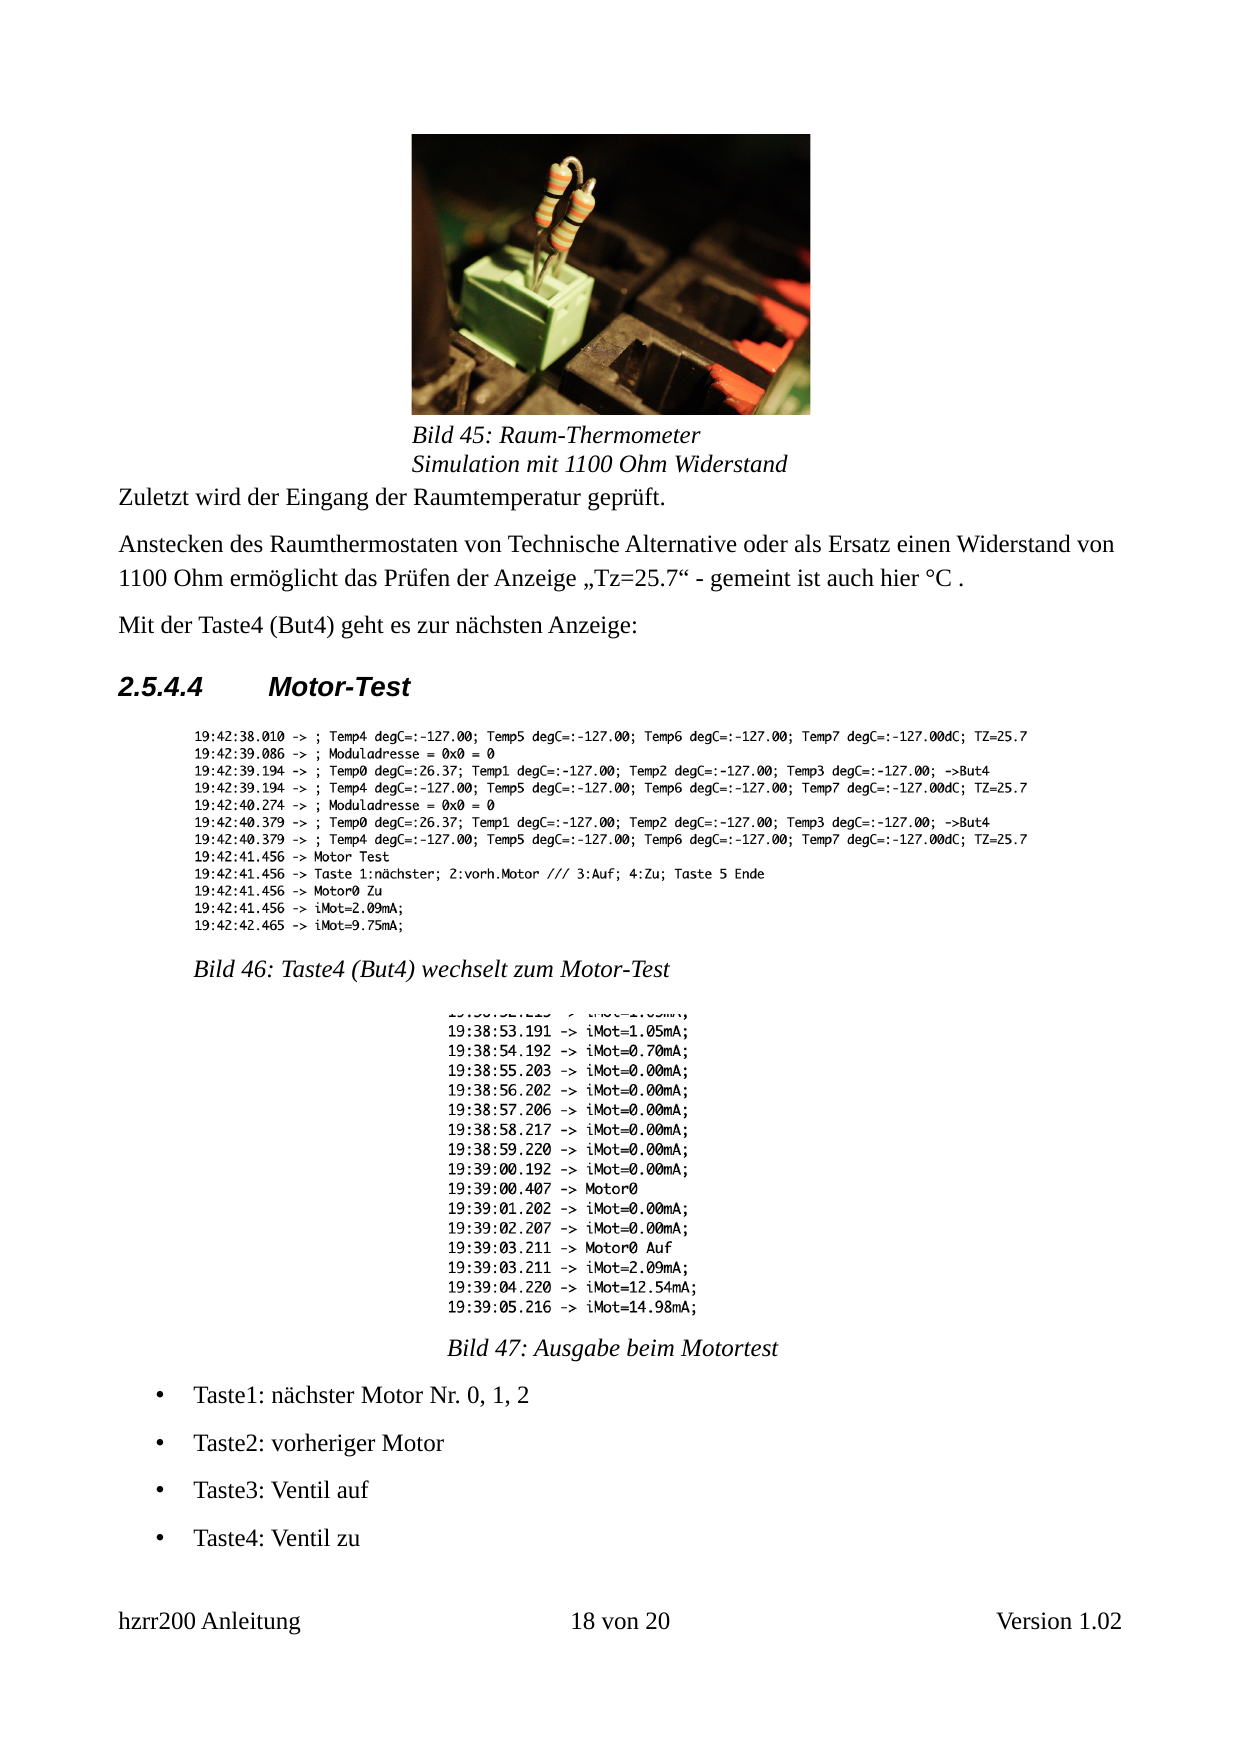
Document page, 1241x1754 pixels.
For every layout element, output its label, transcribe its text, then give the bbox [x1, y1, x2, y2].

list Taste4: Ventil zu [156, 1523, 1122, 1552]
text Bild 47: Ausgabe beim Motortest [447, 1333, 793, 1361]
text Zuletzt wird der Eingang der Raumtemperatur geprüft. [118, 118, 1122, 511]
list Taste3: Ventil auf [156, 1476, 1122, 1504]
list Taste1: nächster Motor Nr. 0, 1, 2 [156, 1380, 1122, 1409]
subtitle Motor-Test [118, 670, 1122, 702]
text Bild 46: Taste4 (But4) wechselt zum Motor-Test [193, 949, 1047, 983]
text Anstecken des Raumthermostaten von Technische Alternative oder als Ersatz einen Widerstand von 1100 Ohm ermöglicht das Prüfen der Anzeige „Tz=25.7“ - gemeint ist auch hier °C . [118, 529, 1122, 591]
picture [446, 1014, 794, 1333]
text Bild 45: Raum-Thermometer Simulation mit 1100 Ohm Widerstand [412, 415, 810, 478]
picture [411, 134, 811, 415]
text Mit der Taste4 (But4) geht es zur nächsten Anzeige: [118, 610, 1122, 639]
list Taste2: vorheriger Motor [156, 1428, 1122, 1457]
picture [193, 727, 1048, 949]
